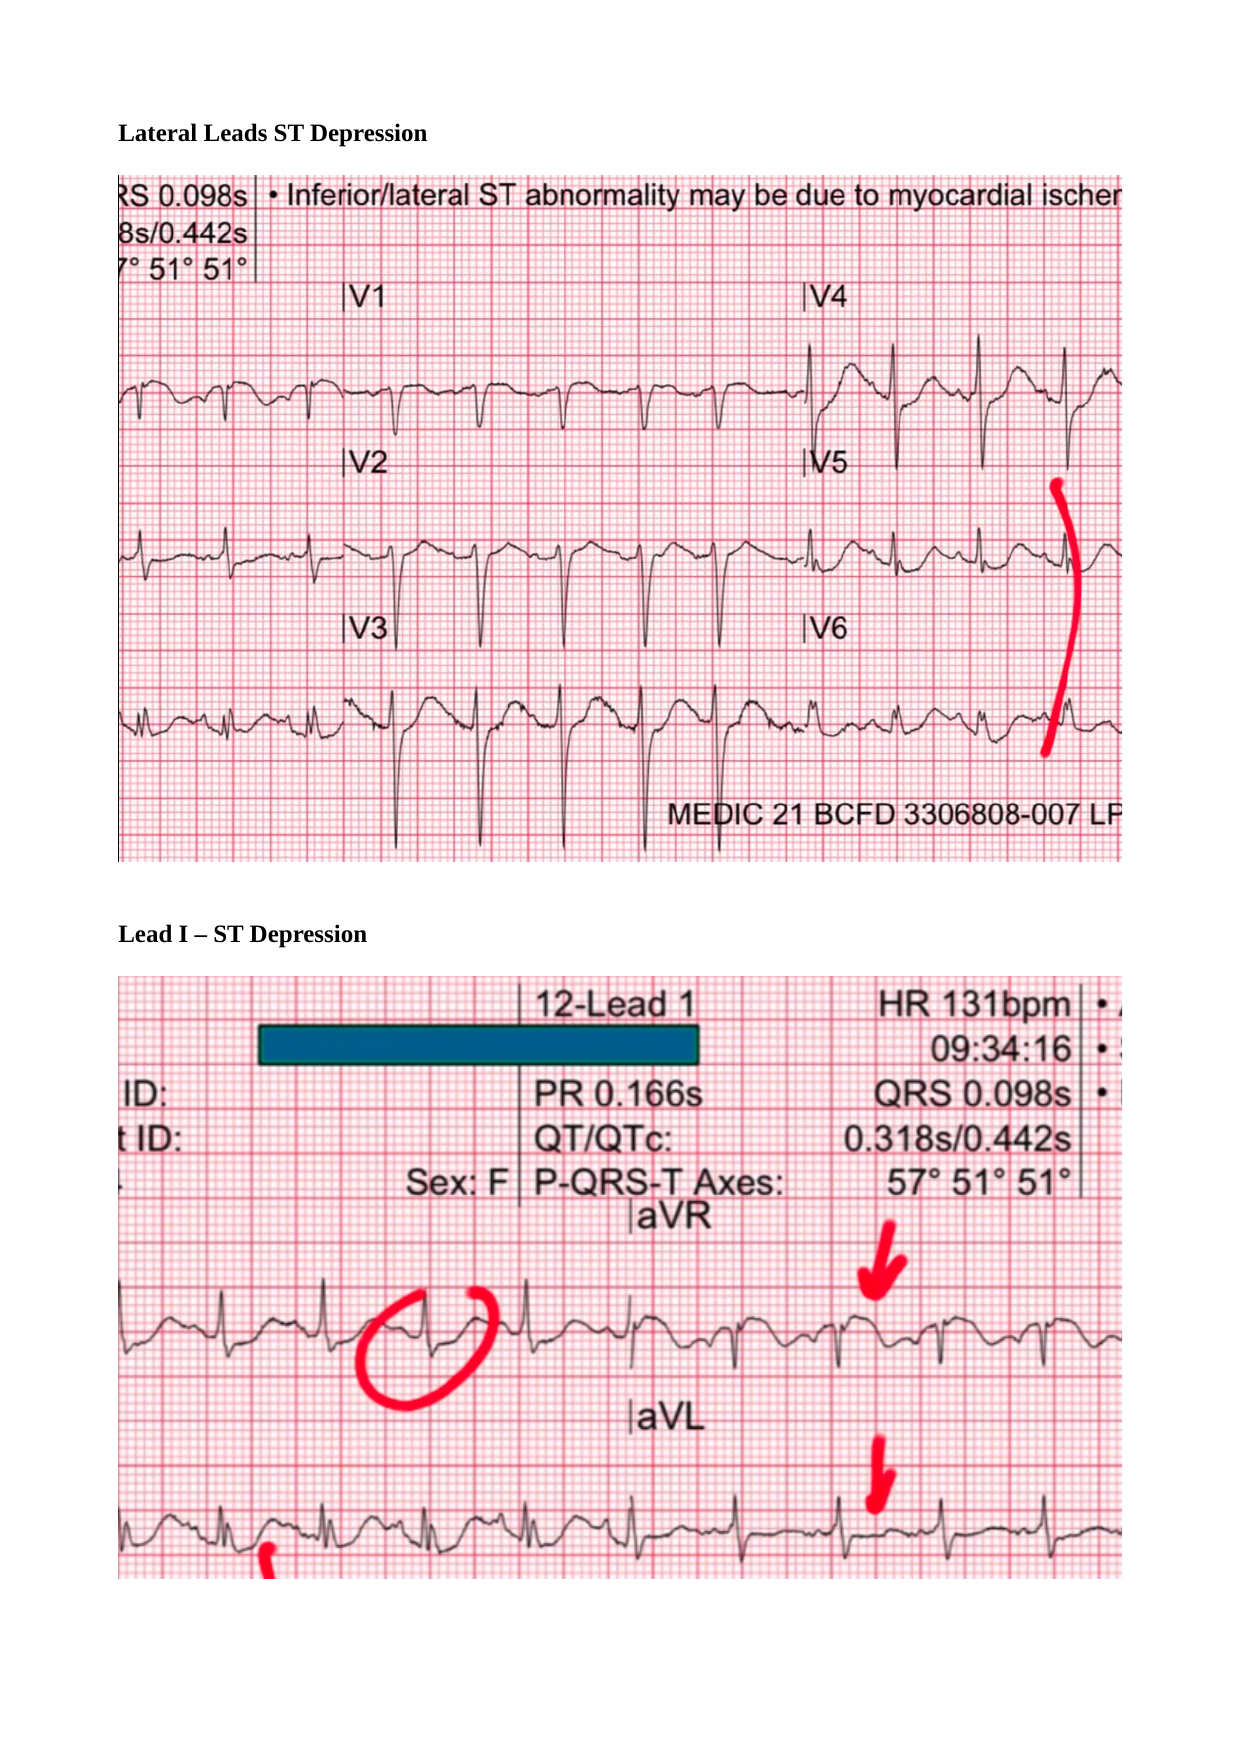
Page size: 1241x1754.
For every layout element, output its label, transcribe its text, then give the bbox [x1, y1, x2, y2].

picture [118, 175, 1123, 862]
text Lateral Leads ST Depression [118, 118, 1122, 147]
text Lead I – ST Depression [118, 890, 1122, 976]
picture [118, 976, 1123, 1579]
